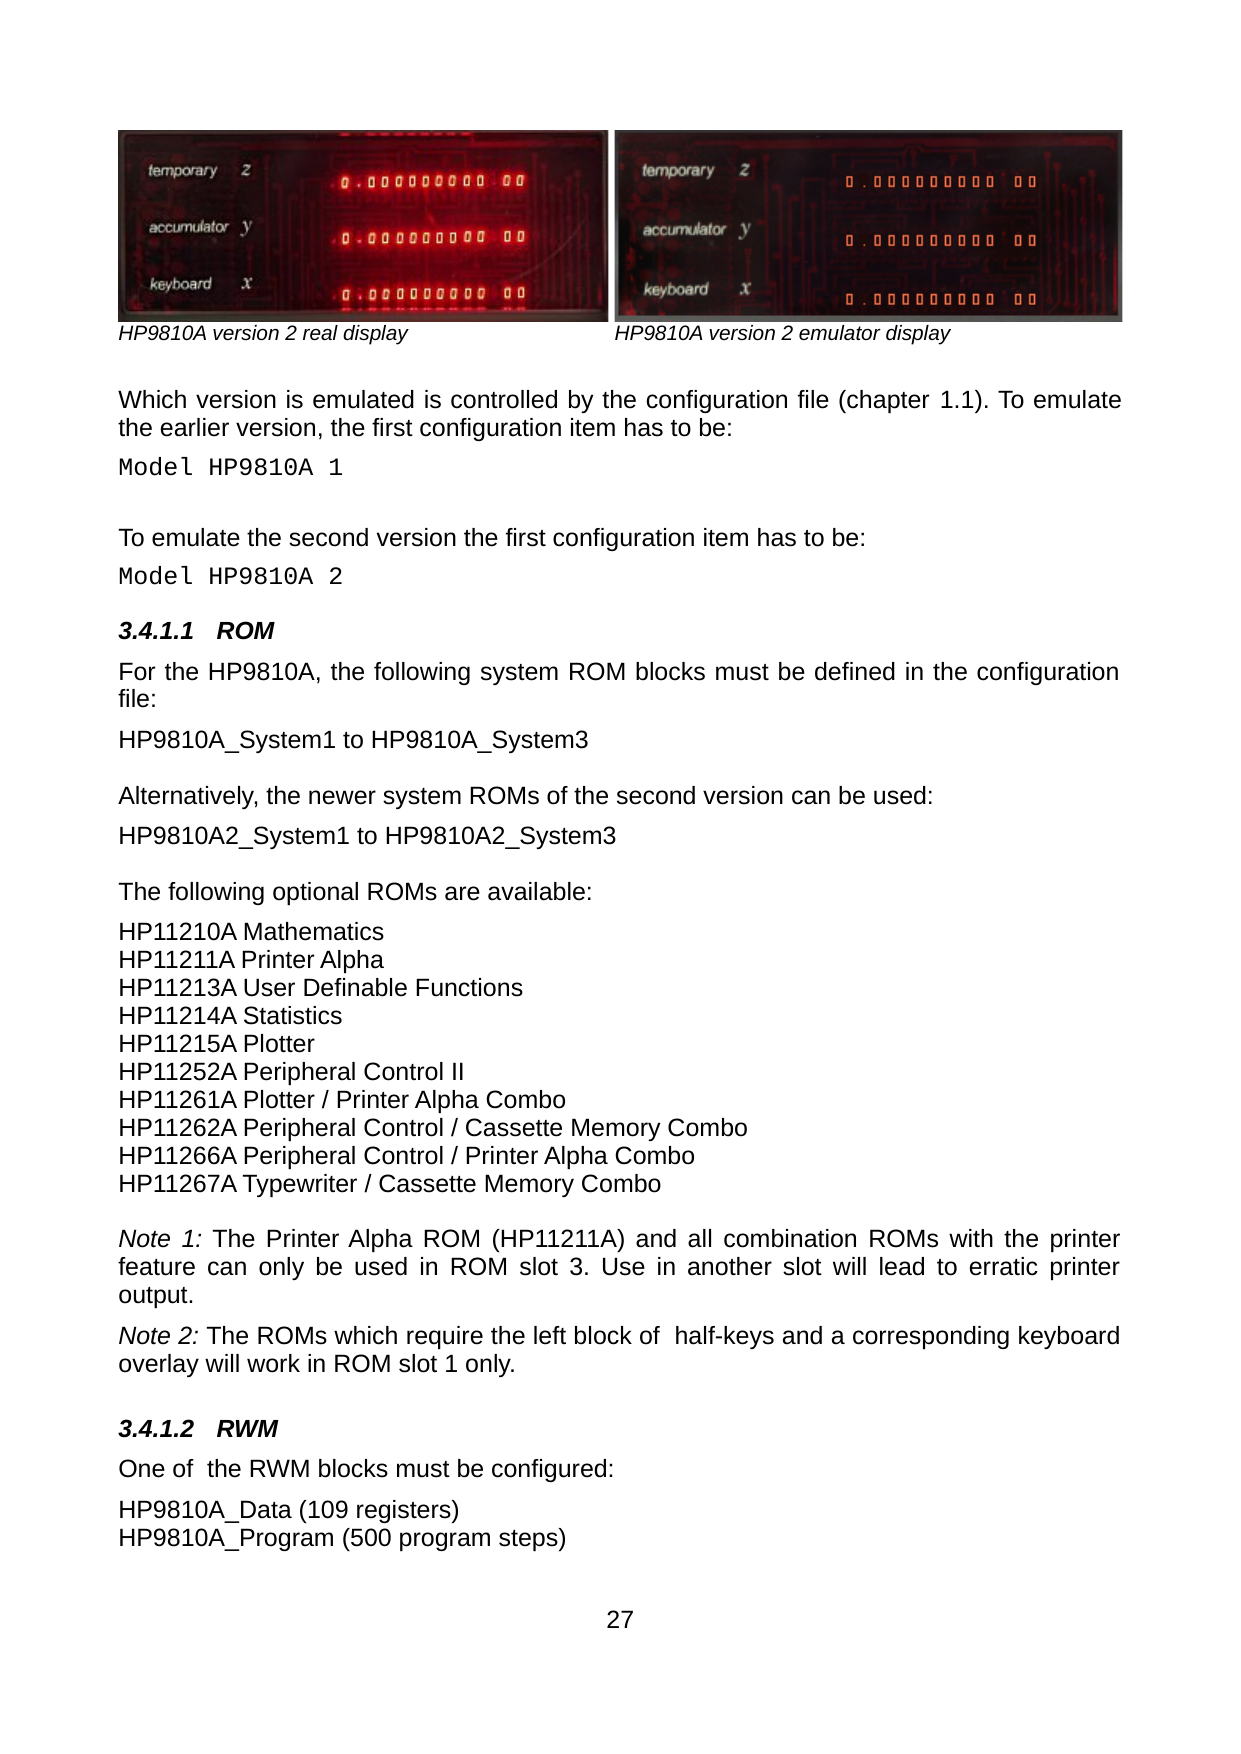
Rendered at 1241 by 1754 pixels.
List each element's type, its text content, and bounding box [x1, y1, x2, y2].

text For the HP9810A, the following system ROM blocks must be defined in the configuration file: [118, 657, 1122, 713]
text One of the RWM blocks must be configured: [118, 1455, 1122, 1483]
text HP11266A Peripheral Control / Printer Alpha Combo [118, 1142, 1122, 1169]
text HP11252A Peripheral Control II [118, 1058, 1122, 1086]
text HP9810A version 2 real display [118, 322, 608, 345]
picture [118, 130, 609, 322]
text Which version is emulated is controlled by the configuration file (chapter 1.1). To emulate the earlier version, the first configuration item has to be: [118, 386, 1122, 442]
text Note 1: The Printer Alpha ROM (HP11211A) and all combination ROMs with the printer feature can only be used in ROM slot 3. Use in another slot will lead to erratic printer output. [118, 1225, 1122, 1309]
text The following optional ROMs are available: [118, 878, 1122, 906]
text Model HP9810A 2 [118, 564, 1122, 592]
text HP11267A Typewriter / Cassette Memory Combo [118, 1169, 1122, 1197]
text HP11210A Mathematics [118, 918, 1122, 946]
subtitle ROM [118, 617, 1122, 645]
text Note 2: The ROMs which require the left block of half-keys and a corresponding keyboard overlay will work in ROM slot 1 only. [118, 1322, 1122, 1377]
text HP11215A Plotter [118, 1030, 1122, 1058]
text HP11262A Peripheral Control / Cassette Memory Combo [118, 1114, 1122, 1142]
text HP9810A version 2 emulator display [614, 322, 1122, 345]
text HP11213A User Definable Functions [118, 974, 1122, 1002]
text HP9810A_System1 to HP9810A_System3 [118, 726, 1122, 754]
picture [614, 130, 1123, 322]
text HP11261A Plotter / Printer Alpha Combo [118, 1086, 1122, 1114]
text HP9810A2_System1 to HP9810A2_System3 [118, 822, 1122, 850]
text HP11214A Statistics [118, 1002, 1122, 1030]
text HP11211A Printer Alpha [118, 946, 1122, 974]
subtitle RWM [118, 1415, 1122, 1443]
text HP9810A_Data (109 registers) HP9810A_Program (500 program steps) [118, 1496, 1122, 1551]
text Alternatively, the newer system ROMs of the second version can be used: [118, 782, 1122, 809]
text Model HP9810A 1 [118, 455, 1122, 483]
text To emulate the second version the first configuration item has to be: [118, 523, 1122, 551]
